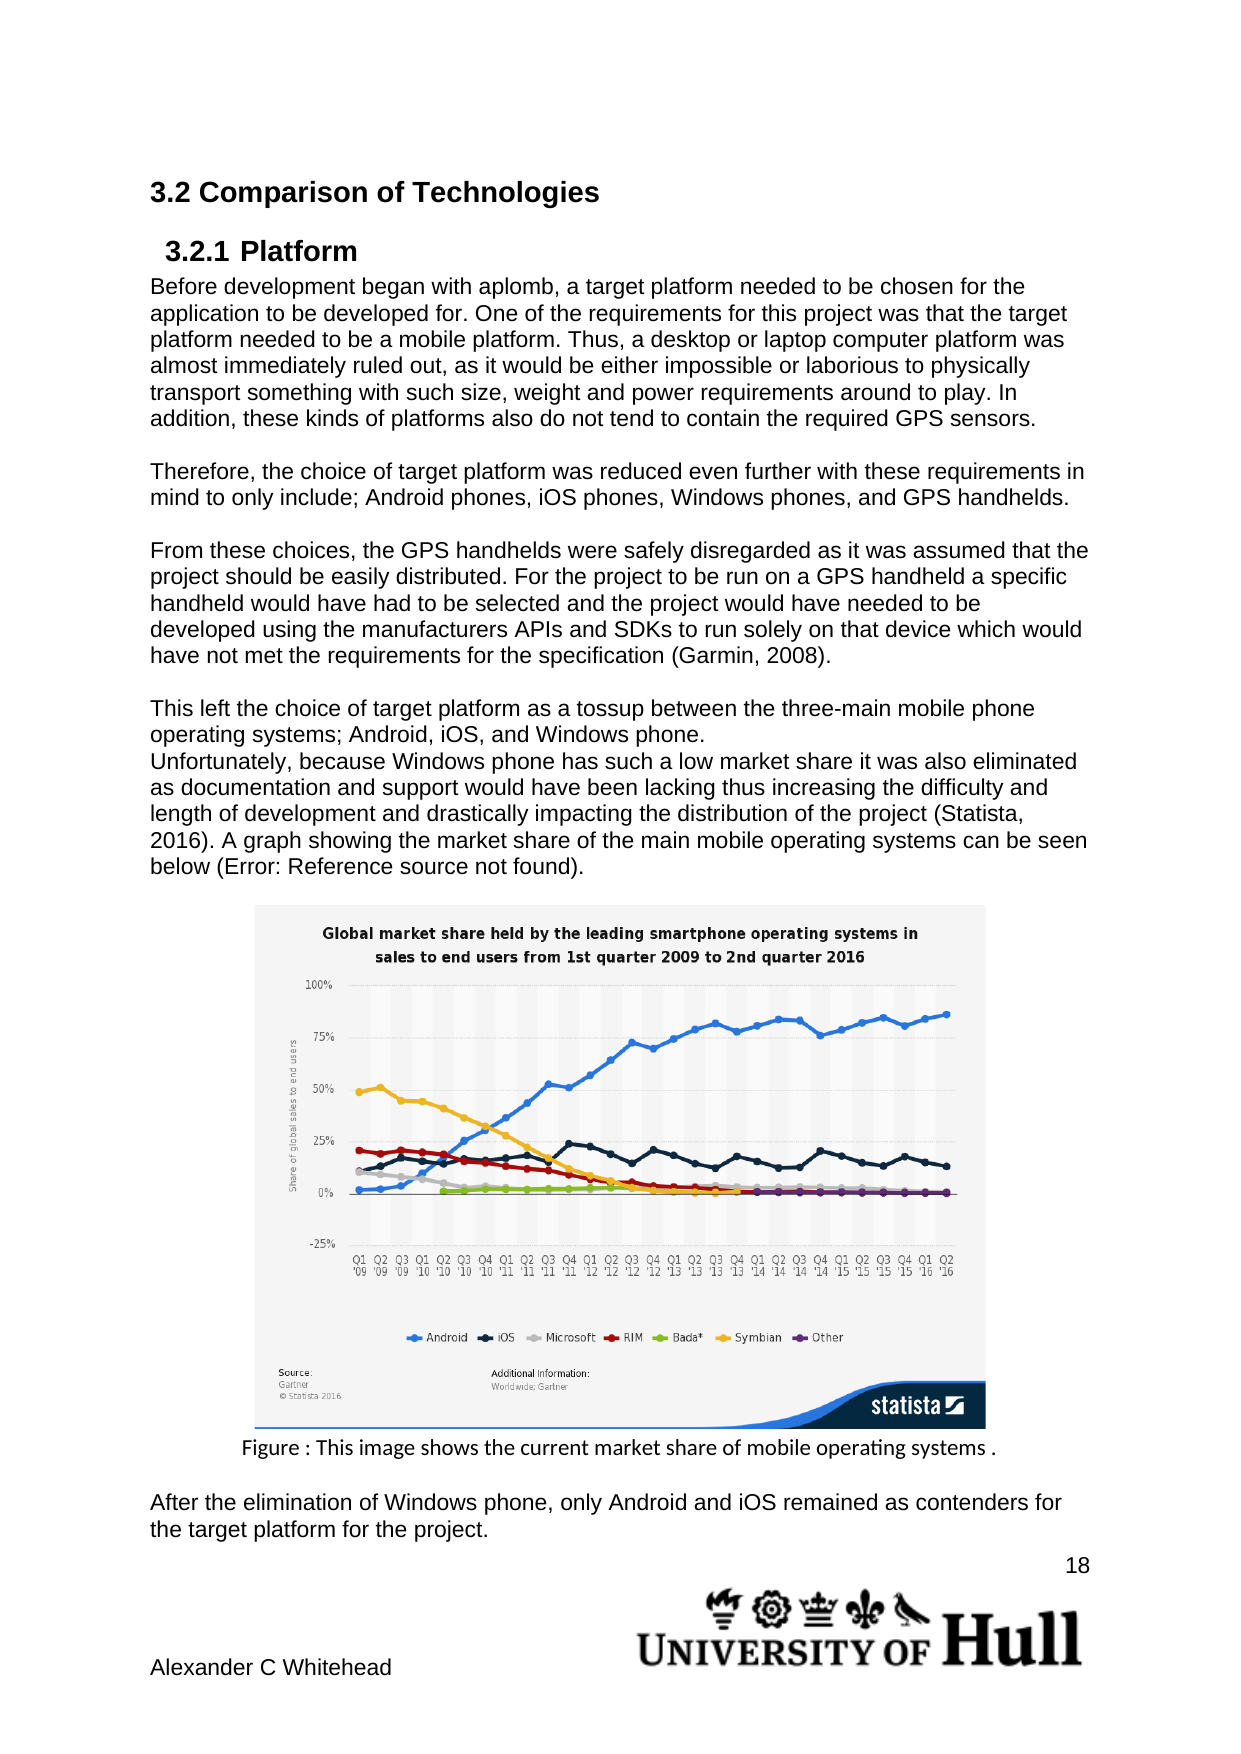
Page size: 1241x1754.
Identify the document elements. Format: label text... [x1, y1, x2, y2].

text This left the choice of target platform as a tossup between the three-main mobile phone operating systems; Android, iOS, and Windows phone. [150, 695, 1090, 748]
picture [630, 1578, 1091, 1676]
text Before development began with aplomb, a target platform needed to be chosen for the application to be developed for. One of the requirements for this project was that the target platform needed to be a mobile platform. Thus, a desktop or laptop computer platform was almost immediately ruled out, as it would be either impossible or laborious to physically transport something with such size, weight and power requirements around to play. In addition, these kinds of platforms also do not tend to contain the required GPS sensors. [150, 273, 1090, 431]
text From these choices, the GPS handhelds were safely disregarded as it was assumed that the project should be easily distributed. For the project to be run on a GPS handheld a specific handheld would have had to be selected and the project would have needed to be developed using the manufacturers APIs and SDKs to run solely on that device which would have not met the requirements for the specification [ CITATION Gar08 \l 2057 ]. [150, 537, 1090, 669]
picture [254, 905, 986, 1429]
subtitle Platform [165, 233, 1090, 267]
text Unfortunately, because Windows phone has such a low market share it was also eliminated as documentation and support would have been lacking thus increasing the difficulty and length of development and drastically impacting the distribution of the project[ CITATION Sta16 \l 2057 ]. A graph showing the market share of the main mobile operating systems can be seen below (Figure 7). [150, 748, 1090, 879]
text After the elimination of Windows phone, only Android and iOS remained as contenders for the target platform for the project. [150, 1489, 1090, 1542]
subtitle Comparison of Technologies [150, 175, 1090, 208]
text Therefore, the choice of target platform was reduced even further with these requirements in mind to only include; Android phones, iOS phones, Windows phones, and GPS handhelds. [150, 458, 1090, 511]
